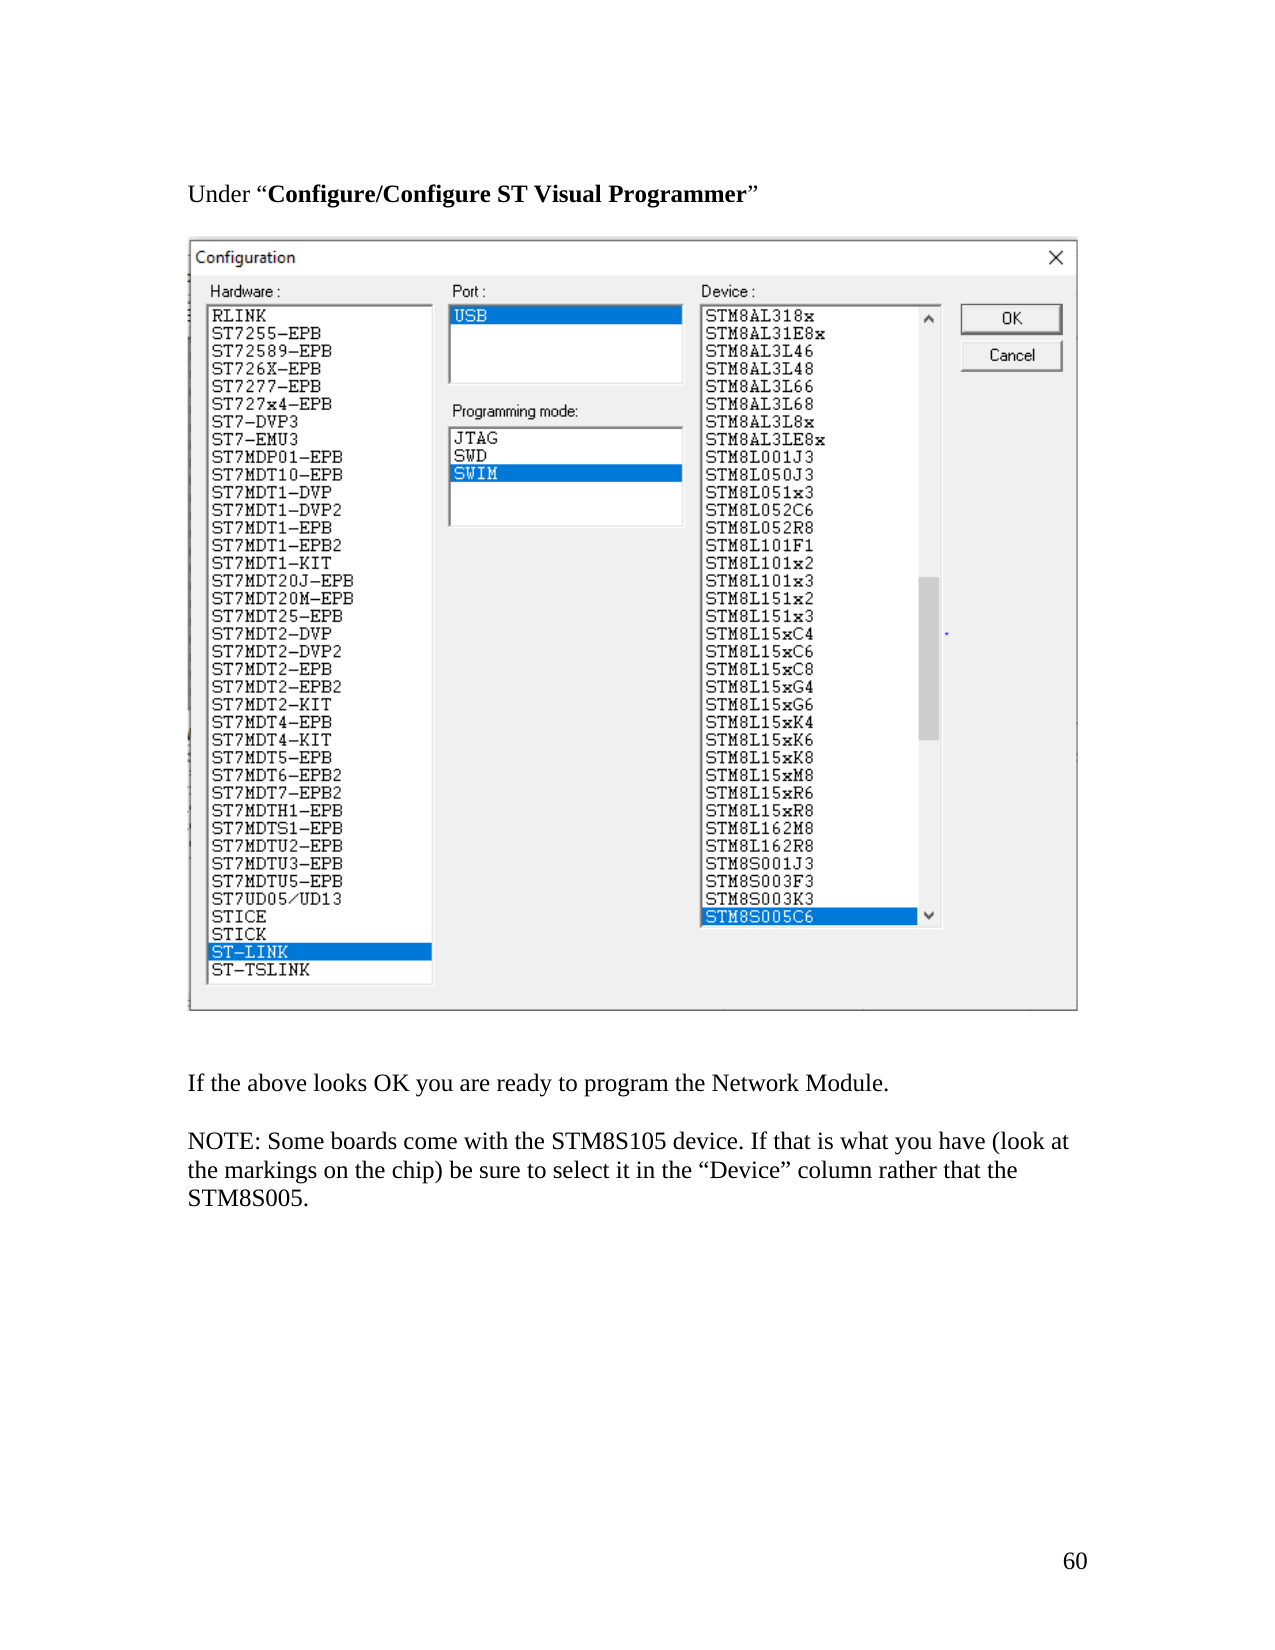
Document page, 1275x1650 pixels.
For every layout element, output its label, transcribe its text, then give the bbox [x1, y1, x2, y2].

text Under “Configure/Configure ST Visual Programmer” [187, 179, 1087, 207]
text If the above looks OK you are ready to program the Network Module. [187, 1068, 1087, 1097]
text NOTE: Some boards come with the STM8S105 device. If that is what you have (look at the markings on the chip) be sure to select it in the “Device” column rather that the STM8S005. [187, 1126, 1087, 1212]
picture [187, 236, 1078, 1011]
